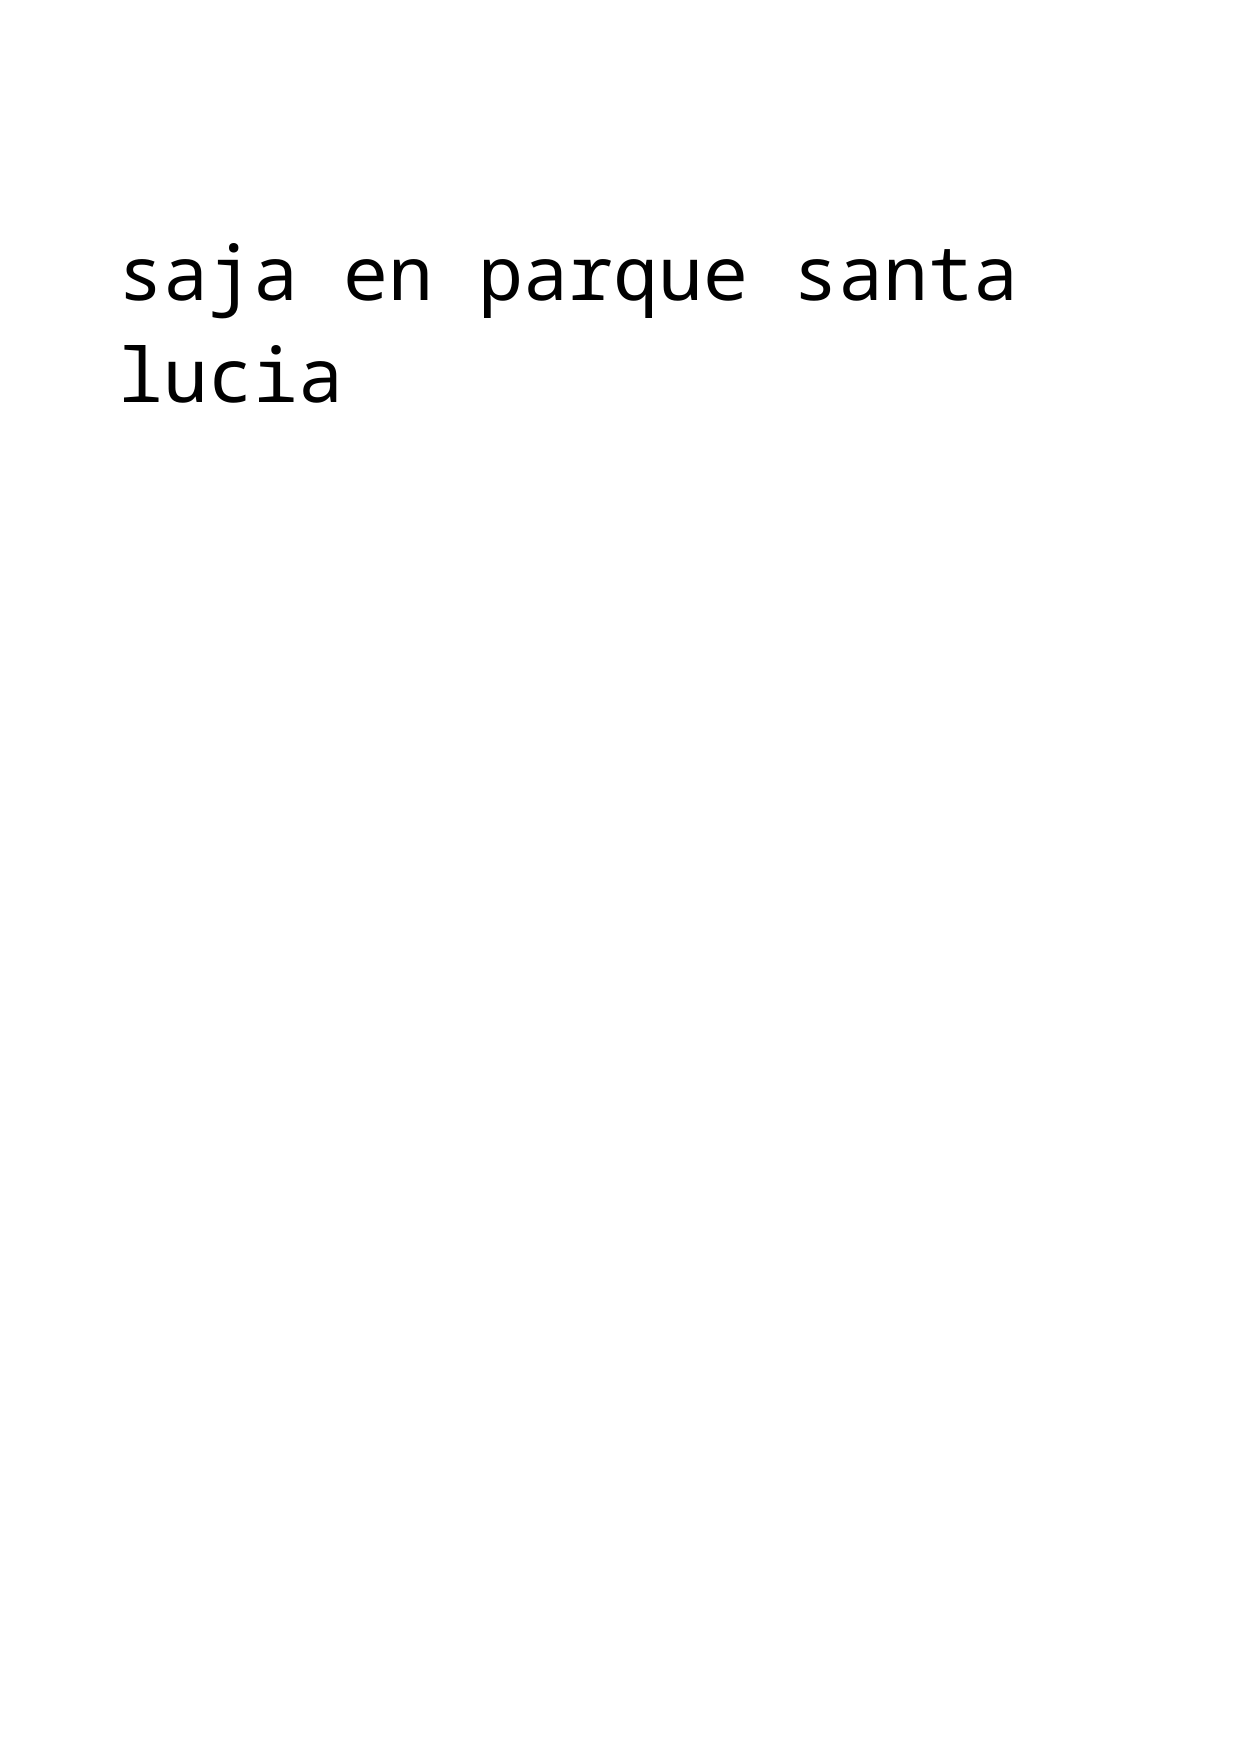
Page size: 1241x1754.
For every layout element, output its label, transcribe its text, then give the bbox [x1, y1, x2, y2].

text saja en parque santa lucia [118, 220, 1122, 425]
